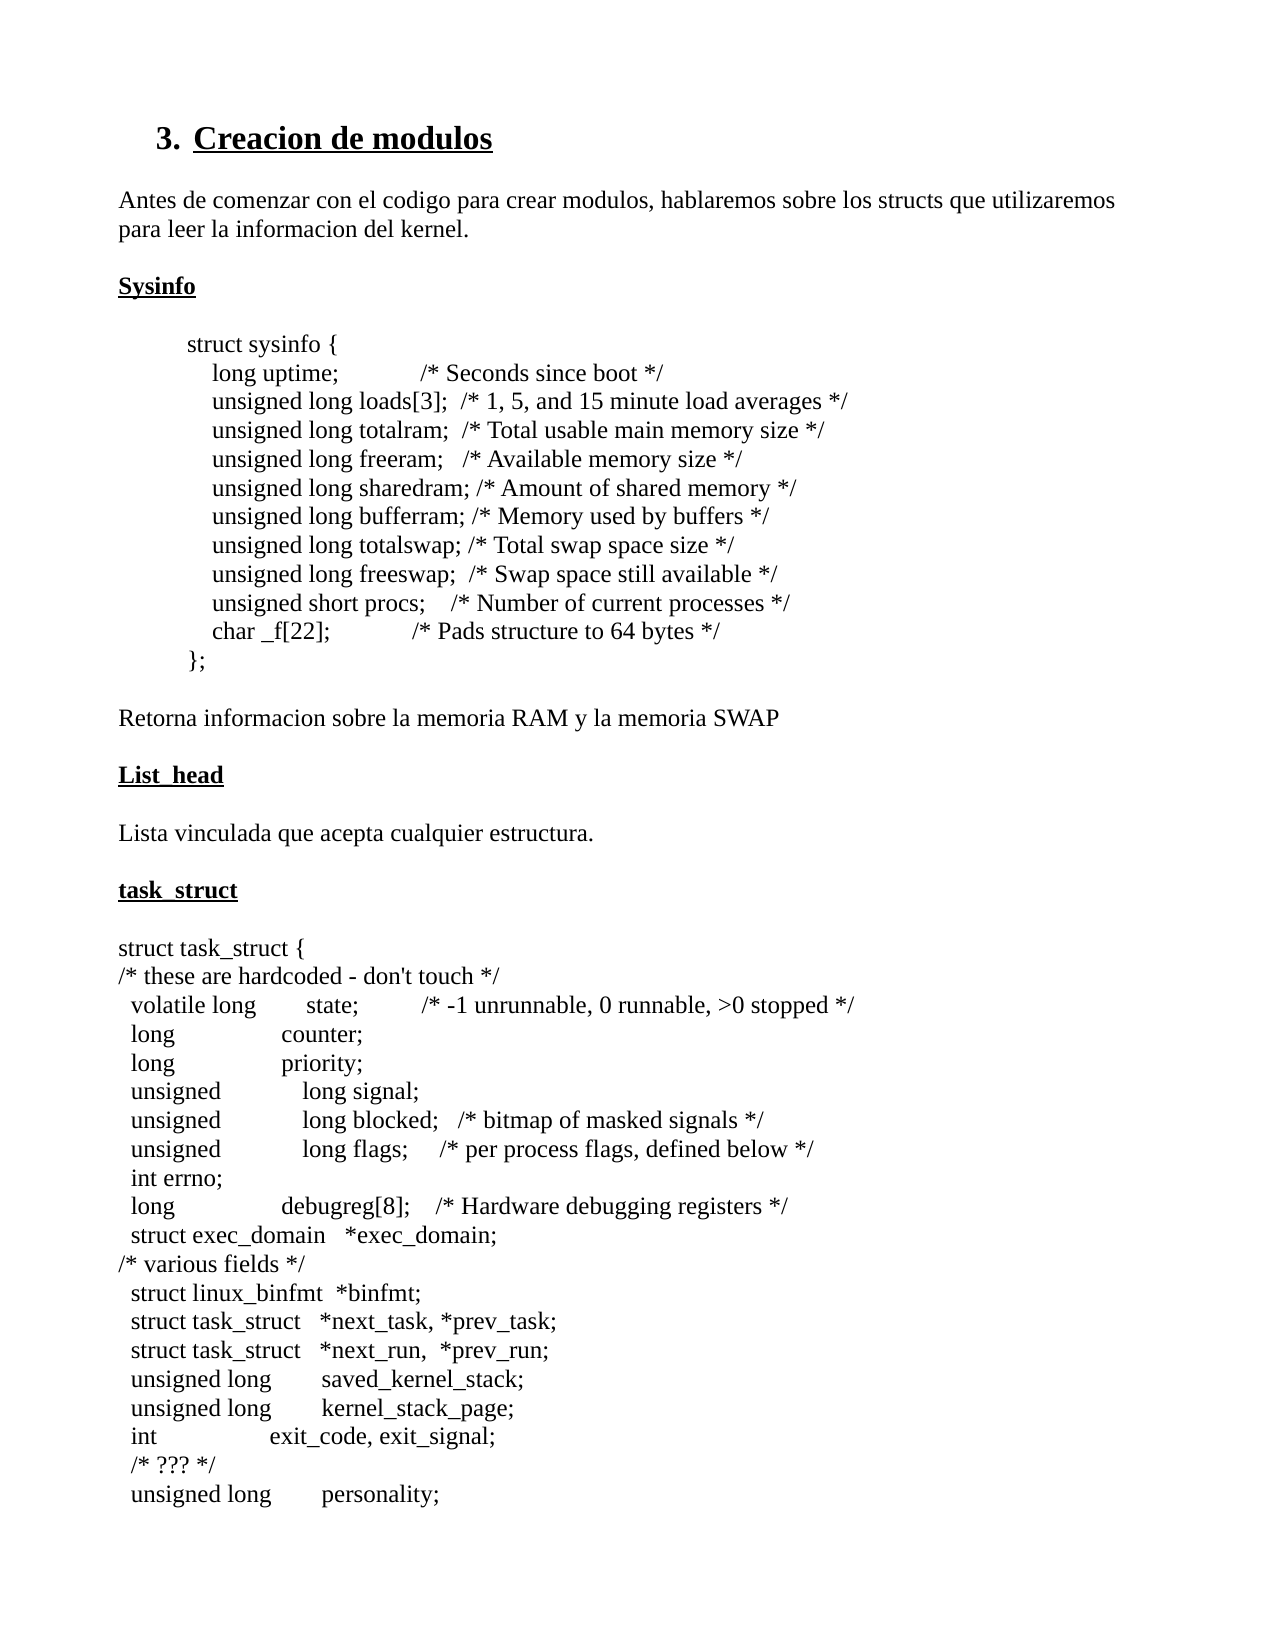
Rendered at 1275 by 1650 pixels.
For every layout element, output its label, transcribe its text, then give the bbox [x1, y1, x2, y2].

text Antes de comenzar con el codigo para crear modulos, hablaremos sobre los structs que utilizaremos para leer la informacion del kernel. [118, 185, 1157, 243]
text Sysinfo [118, 271, 1157, 300]
text char _f[22]; /* Pads structure to 64 bytes */ [118, 616, 1157, 645]
text unsigned long saved_kernel_stack; [118, 1364, 1157, 1393]
text /* various fields */ [118, 1249, 1157, 1278]
text /* ??? */ [118, 1450, 1157, 1479]
text unsigned long signal; [118, 1076, 1157, 1105]
text unsigned long kernel_stack_page; [118, 1393, 1157, 1421]
text unsigned long blocked; /* bitmap of masked signals */ [118, 1105, 1157, 1134]
text unsigned long personality; [118, 1479, 1157, 1508]
text Retorna informacion sobre la memoria RAM y la memoria SWAP [118, 703, 1157, 731]
text long debugreg[8]; /* Hardware debugging registers */ [118, 1191, 1157, 1220]
text struct task_struct *next_task, *prev_task; [118, 1306, 1157, 1335]
text unsigned long freeram; /* Available memory size */ [118, 444, 1157, 473]
text unsigned long bufferram; /* Memory used by buffers */ [118, 501, 1157, 530]
text volatile long state; /* -1 unrunnable, 0 runnable, >0 stopped */ [118, 990, 1157, 1019]
text struct sysinfo { [118, 329, 1157, 358]
text struct task_struct *next_run, *prev_run; [118, 1335, 1157, 1364]
text unsigned short procs; /* Number of current processes */ [118, 588, 1157, 616]
text int exit_code, exit_signal; [118, 1421, 1157, 1450]
text struct task_struct { [118, 933, 1157, 961]
text long priority; [118, 1048, 1157, 1076]
text Lista vinculada que acepta cualquier estructura. [118, 818, 1157, 846]
list Creacion de modulos [156, 118, 1157, 156]
text unsigned long flags; /* per process flags, defined below */ [118, 1134, 1157, 1163]
text task_struct [118, 875, 1157, 904]
text }; [118, 645, 1157, 674]
text List_head [118, 760, 1157, 789]
text long uptime; /* Seconds since boot */ [118, 358, 1157, 386]
text /* these are hardcoded - don't touch */ [118, 961, 1157, 990]
text unsigned long totalswap; /* Total swap space size */ [118, 530, 1157, 559]
text unsigned long sharedram; /* Amount of shared memory */ [118, 473, 1157, 501]
text unsigned long totalram; /* Total usable main memory size */ [118, 415, 1157, 444]
text int errno; [118, 1163, 1157, 1191]
text unsigned long loads[3]; /* 1, 5, and 15 minute load averages */ [118, 386, 1157, 415]
text unsigned long freeswap; /* Swap space still available */ [118, 559, 1157, 588]
text struct exec_domain *exec_domain; [118, 1220, 1157, 1249]
text struct linux_binfmt *binfmt; [118, 1278, 1157, 1306]
text long counter; [118, 1019, 1157, 1048]
